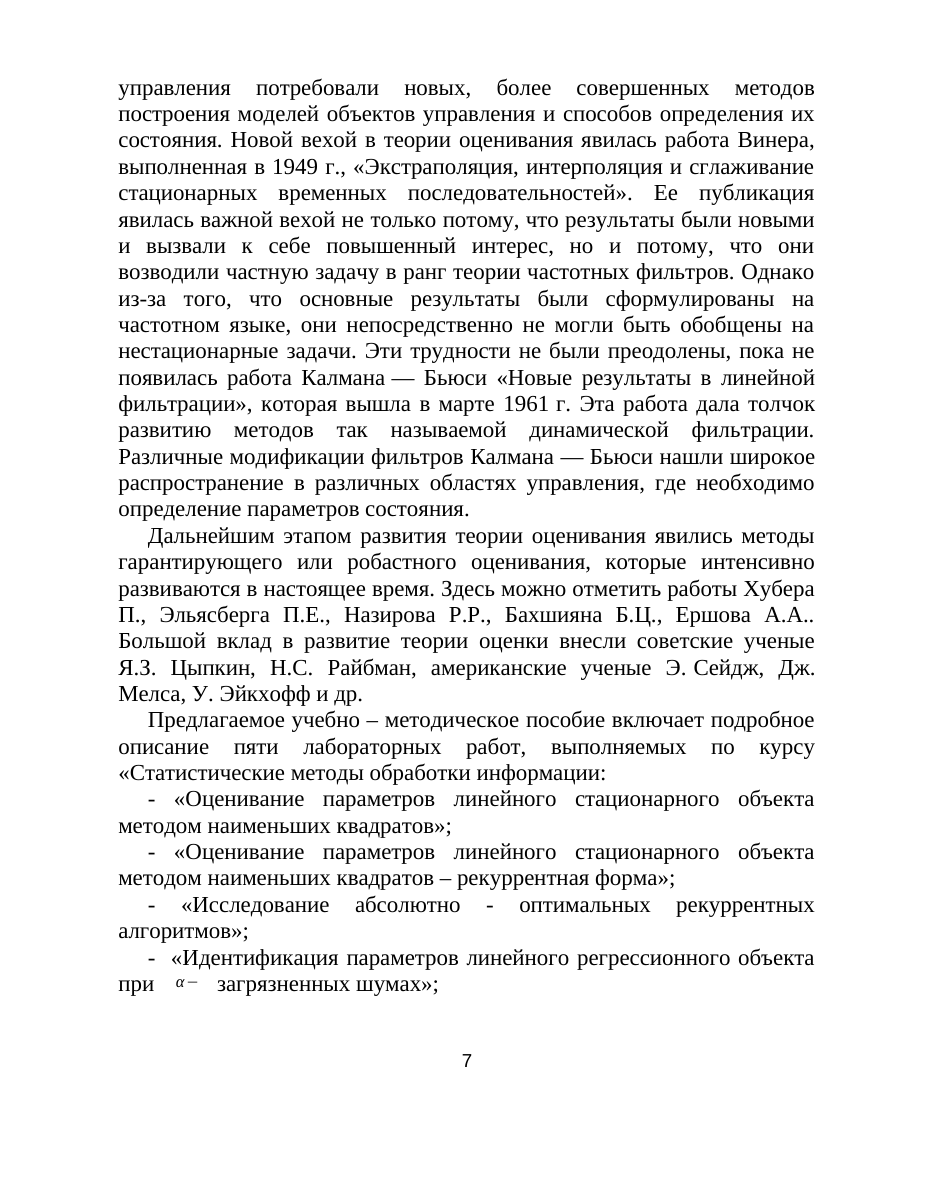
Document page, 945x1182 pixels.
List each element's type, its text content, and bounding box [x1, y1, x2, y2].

text - «Оценивание параметров линейного стационарного объекта методом наименьших квадратов»; [118, 785, 816, 838]
text управления потребовали новых, более совершенных методов построения моделей объектов управления и способов определения их состояния. Новой вехой в теории оценивания явилась работа Винера, выполненная в 1949 г., «Экстраполяция, интерполяция и сглаживание стационарных временных последовательностей». Ее публикация явилась важной вехой не только потому, что результаты были новыми и вызвали к себе повышенный интерес, но и потому, что они возводили частную задачу в ранг теории частотных фильтров. Однако из-за того, что основные результаты были сформулированы на частотном языке, они непосредственно не могли быть обобщены на нестационарные задачи. Эти трудности не были преодолены, пока не появилась работа Калмана — Бьюси «Новые результаты в линейной фильтрации», которая вышла в марте 1961 г. Эта работа дала толчок развитию методов так называемой динамической фильтрации. Различные модификации фильтров Калмана — Бьюси нашли широкое распространение в различных областях управления, где необходимо определение параметров состояния. [118, 74, 816, 522]
text Предлагаемое учебно – методическое пособие включает подробное описание пяти лабораторных работ, выполняемых по курсу «Статистические методы обработки информации: [118, 706, 816, 785]
text - «Идентификация параметров линейного регрессионного объекта при загрязненных шумах»; [118, 943, 816, 996]
text - «Оценивание параметров линейного стационарного объекта методом наименьших квадратов – рекуррентная форма»; [118, 838, 816, 891]
text - «Исследование абсолютно - оптимальных рекуррентных алгоритмов»; [118, 891, 816, 943]
text Дальнейшим этапом развития теории оценивания явились методы гарантирующего или робастного оценивания, которые интенсивно развиваются в настоящее время. Здесь можно отметить работы Хубера П., Эльясберга П.Е., Назирова Р.Р., Бахшияна Б.Ц., Ершова А.А.. Большой вклад в развитие теории оценки внесли советские ученые Я.З. Цыпкин, Н.С. Райбман, американские ученые Э. Сейдж, Дж. Мелса, У. Эйкхофф и др. [118, 522, 816, 706]
